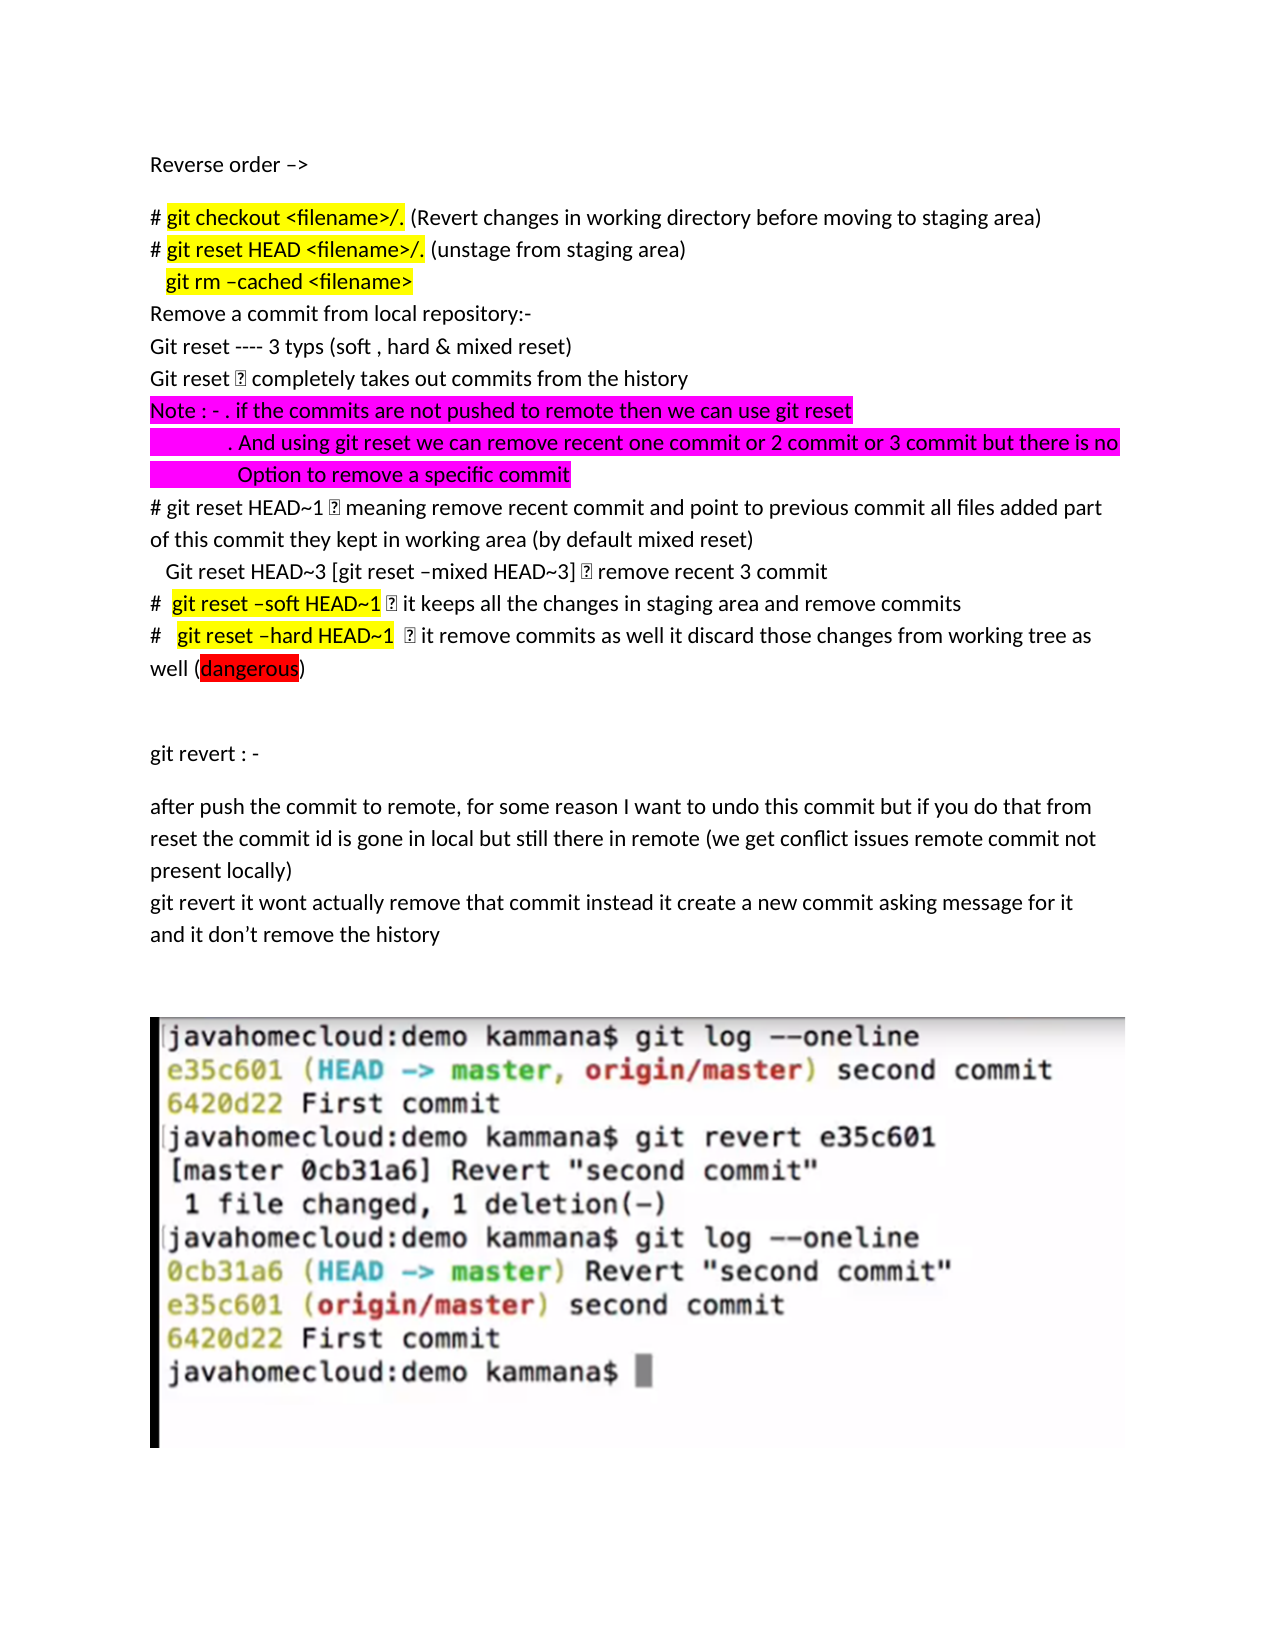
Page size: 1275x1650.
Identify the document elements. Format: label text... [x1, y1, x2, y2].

text # git checkout <filename>/. (Revert changes in working directory before moving to staging area) [150, 203, 1125, 231]
text # git reset HEAD <filename>/. (unstage from staging area) [150, 235, 1125, 263]
text Git reset ---- 3 typs (soft , hard & mixed reset) [150, 332, 1125, 360]
text git revert it wont actually remove that commit instead it create a new commit asking message for it [150, 888, 1125, 916]
text Note : - . if the commits are not pushed to remote then we can use git reset [150, 396, 1125, 424]
text Option to remove a specific commit [150, 461, 1125, 488]
text and it don’t remove the history [150, 921, 1125, 949]
text Git reset HEAD~3 [git reset –mixed HEAD~3]  remove recent 3 commit [150, 557, 1125, 585]
text git revert : - [150, 739, 1125, 767]
text git rm –cached <filename> [150, 267, 1125, 295]
text # git reset –soft HEAD~1  it keeps all the changes in staging area and remove commits [150, 589, 1125, 617]
text # git reset HEAD~1  meaning remove recent commit and point to previous commit all files added part of this commit they kept in working area (by default mixed reset) [150, 493, 1125, 553]
text . And using git reset we can remove recent one commit or 2 commit or 3 commit but there is no [150, 428, 1125, 456]
text Reverse order –> [150, 150, 1125, 178]
text # git reset –hard HEAD~1  it remove commits as well it discard those changes from working tree as well (dangerous) [150, 621, 1125, 682]
text after push the commit to remote, for some reason I want to undo this commit but if you do that from reset the commit id is gone in local but still there in remote (we get conflict issues remote commit not present locally) [150, 792, 1125, 884]
text Git reset  completely takes out commits from the history [150, 364, 1125, 392]
text Remove a commit from local repository:- [150, 299, 1125, 328]
